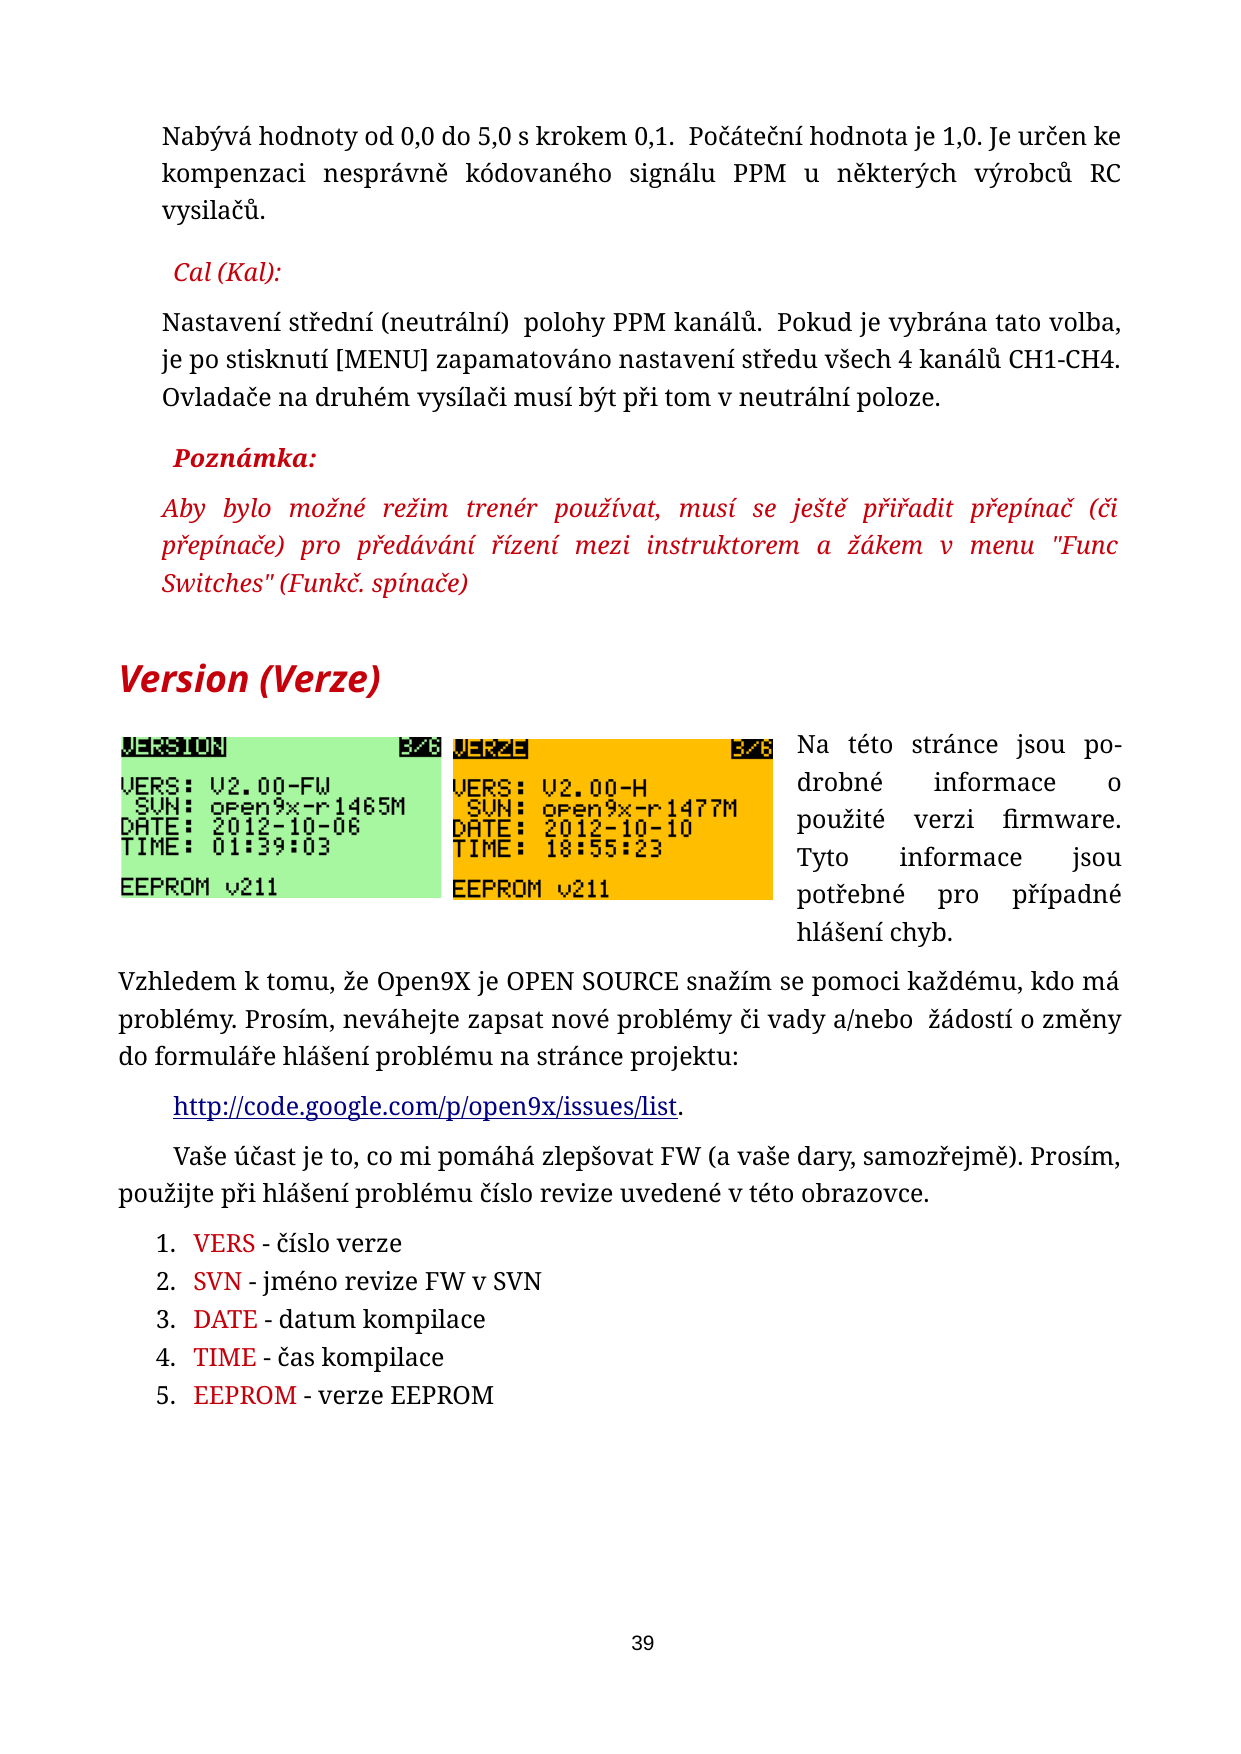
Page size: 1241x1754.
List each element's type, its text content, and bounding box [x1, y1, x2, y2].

list TIME - čas kompilace [156, 1340, 1122, 1374]
text Nabývá hodnoty od 0,0 do 5,0 s krokem 0,1. Počáteční hodnota je 1,0. Je určen ke kompenzaci nesprávně kódovaného signálu PPM u některých výrobců RC vysilačů. [162, 118, 1122, 227]
text Na této stránce jsou po­drobné informace o použité verzi firmware. Tyto infor­mace jsou potřebné pro pří­padné hlášení chyb. [118, 727, 1122, 948]
picture [453, 739, 773, 900]
list SVN - jméno revize FW v SVN [156, 1264, 1122, 1298]
text Cal (Kal): [118, 254, 1122, 289]
text Vaše účast je to, co mi pomáhá zlepšovat FW (a vaše dary, samozřejmě). Prosím, použij­te při hlášení problému číslo revize uvedené v této obrazovce. [118, 1139, 1122, 1210]
text Aby bylo možné režim trenér používat, musí se ještě přiřadit přepínač (či přepínače) pro předávání řízení mezi instruktorem a žákem v menu "Func Switches" (Funkč. spí­nače) [162, 491, 1122, 599]
list EEPROM - verze EEPROM [156, 1378, 1122, 1412]
text http://code.google.com/p/open9x/issues/list. [118, 1089, 1122, 1123]
text Poznámka: [118, 441, 1122, 475]
text Vzhledem k tomu, že Open9X je OPEN SOURCE snažím se pomoci každému, kdo má problémy. Prosím, nevá­hejte zapsat nové problémy či vady a/nebo žádostí o změny do formuláře hlášení problé­mu na stránce projektu: [118, 964, 1122, 1073]
text Nastavení střední (neutrální) polohy PPM kanálů. Pokud je vybrána tato volba, je po stisknutí [MENU] zapamatováno nastavení středu všech 4 kanálů CH1-CH4. Ovladače na druhém vysílači musí být při tom v neutrální poloze. [162, 304, 1122, 413]
list VERS - číslo verze [156, 1226, 1122, 1260]
picture [121, 737, 442, 898]
list DATE - datum kompilace [156, 1302, 1122, 1336]
